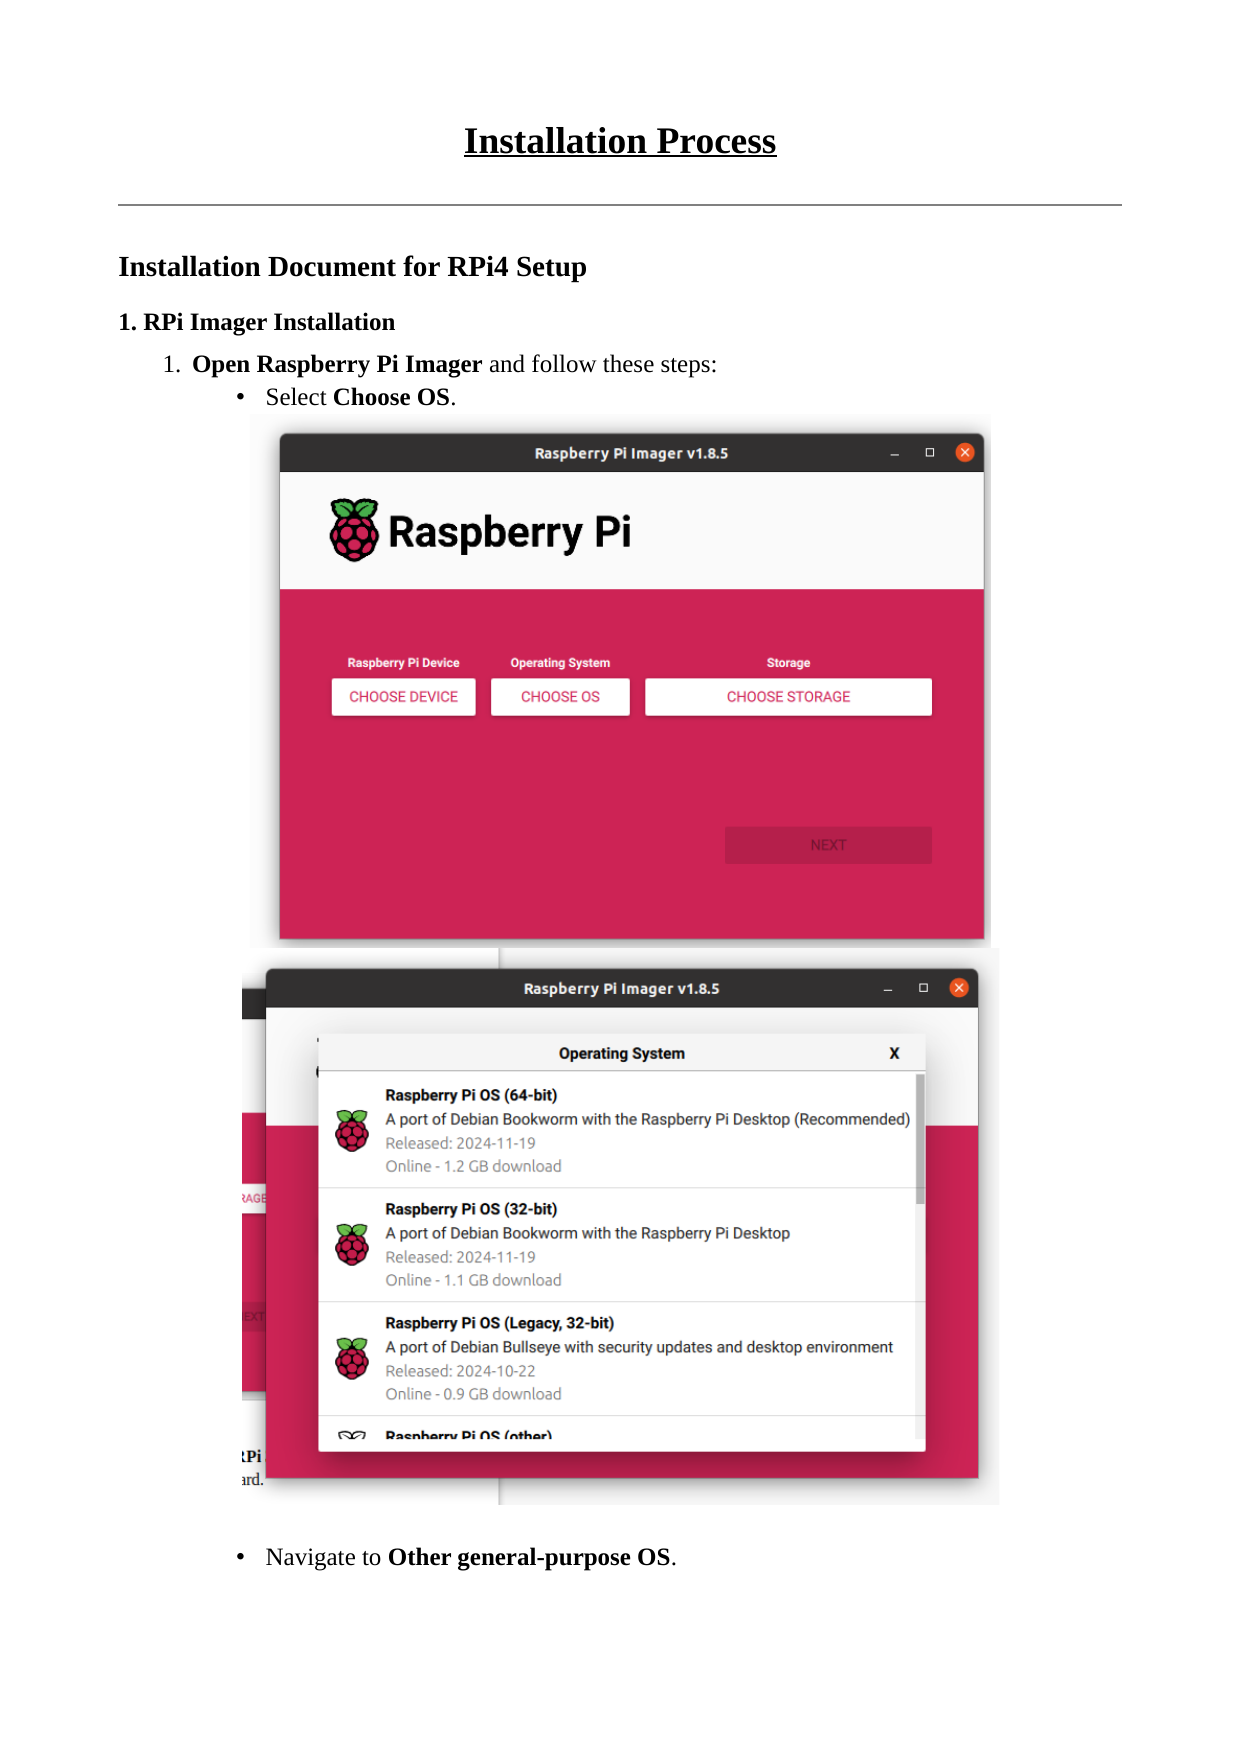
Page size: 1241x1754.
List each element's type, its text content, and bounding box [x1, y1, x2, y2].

list Open Raspberry Pi Imager and follow these steps: [162, 349, 1122, 377]
list Navigate to Other general-purpose OS. [236, 1542, 1122, 1571]
subtitle 1. RPi Imager Installation [118, 307, 1122, 336]
subtitle Installation Document for RPi4 Setup [118, 249, 1122, 282]
text Installation Process [118, 118, 1122, 161]
picture [242, 414, 1000, 1505]
list Select Choose OS. [236, 382, 1122, 410]
